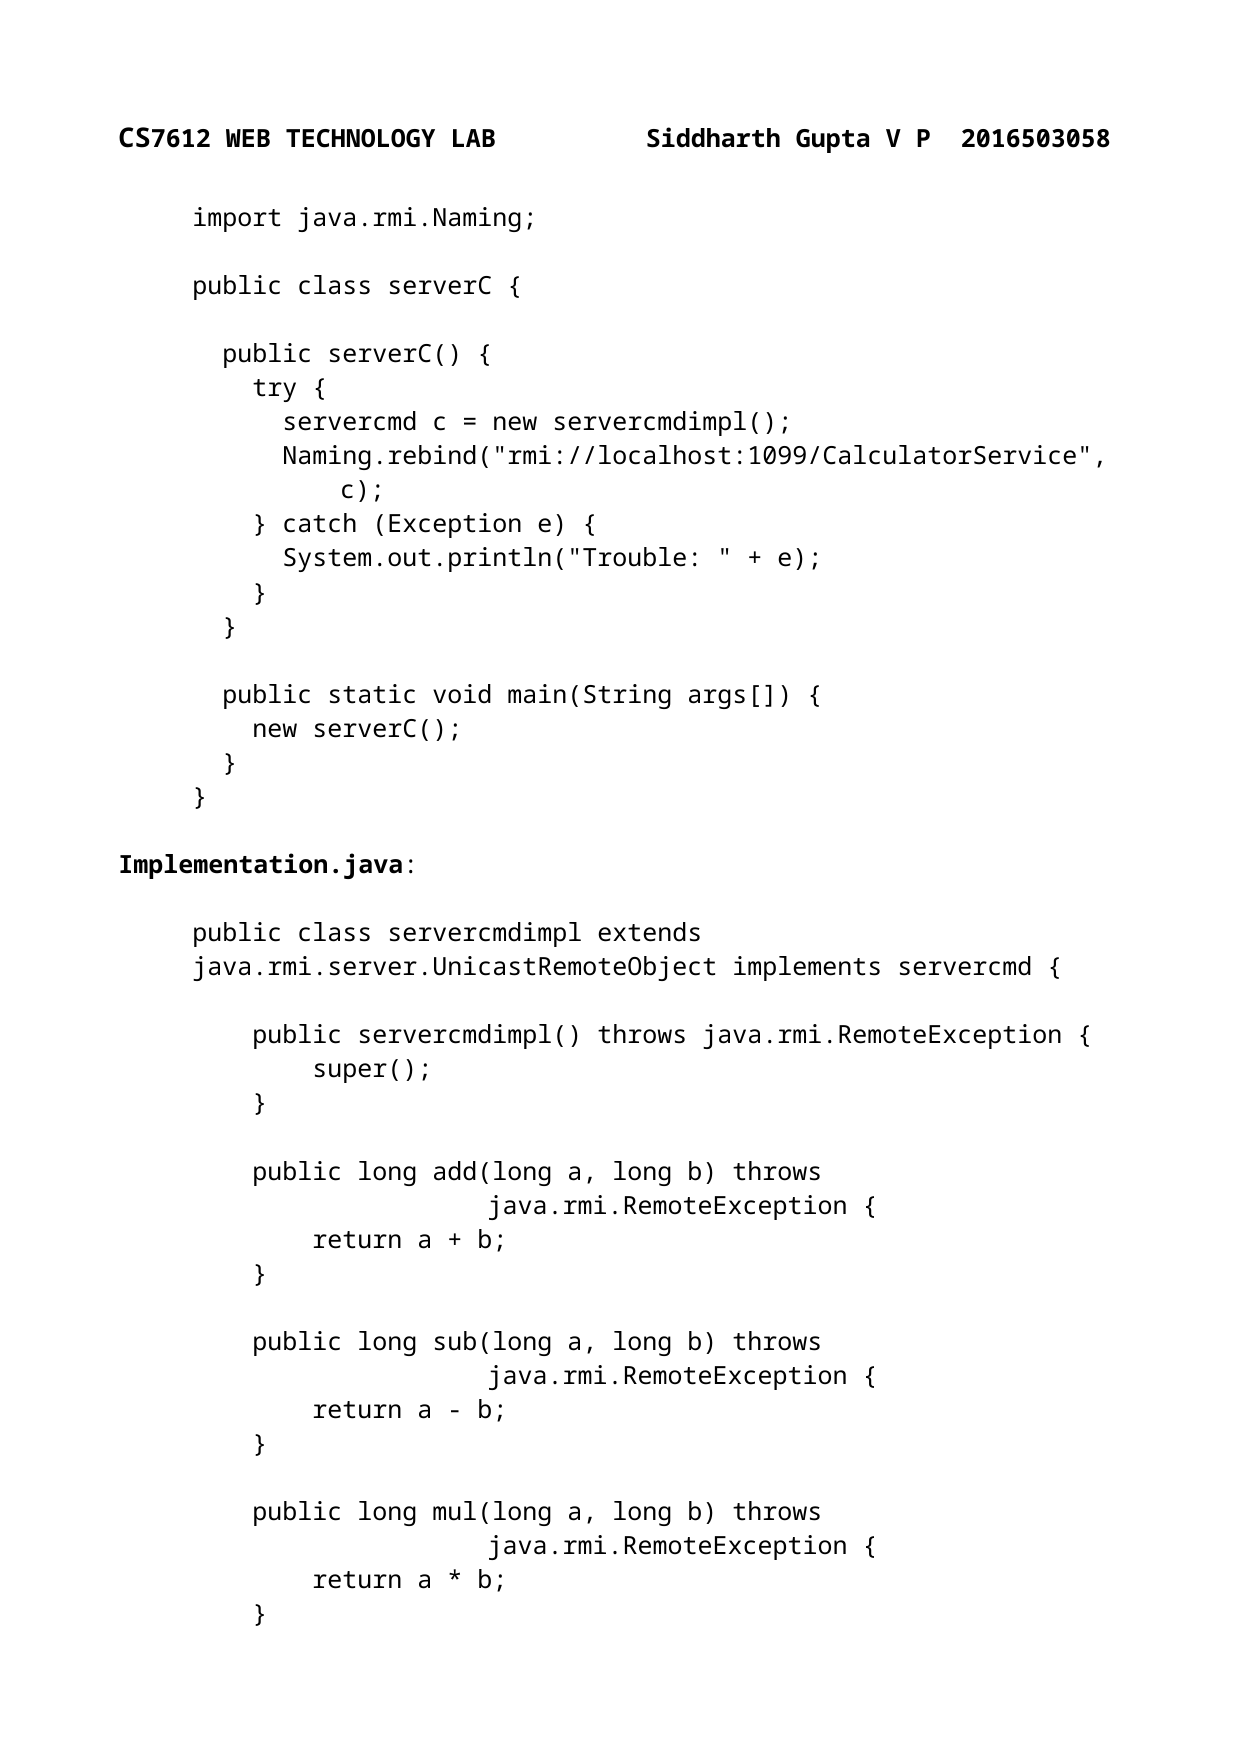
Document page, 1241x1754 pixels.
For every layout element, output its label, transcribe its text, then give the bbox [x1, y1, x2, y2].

text Implementation.java: [118, 847, 1122, 881]
text } [192, 574, 1122, 608]
text new serverC(); [192, 710, 1122, 744]
text return a * b; [192, 1562, 1122, 1596]
text } [192, 1426, 1122, 1460]
text } [192, 744, 1122, 778]
text } catch (Exception e) { [192, 506, 1122, 540]
text return a + b; [192, 1221, 1122, 1255]
text public long mul(long a, long b) throws java.rmi.RemoteException { [192, 1494, 1122, 1562]
text return a - b; [192, 1392, 1122, 1426]
text super(); [192, 1051, 1122, 1085]
text public serverC() { [192, 336, 1122, 370]
text } [192, 1255, 1122, 1289]
text public long sub(long a, long b) throws java.rmi.RemoteException { [192, 1323, 1122, 1392]
text } [192, 778, 1122, 813]
text servercmd c = new servercmdimpl(); [192, 404, 1122, 438]
text } [192, 1085, 1122, 1119]
text } [192, 1596, 1122, 1630]
text import java.rmi.Naming; [192, 199, 1122, 233]
text public class servercmdimpl extends java.rmi.server.UnicastRemoteObject implements servercmd { [192, 915, 1122, 983]
text public servercmdimpl() throws java.rmi.RemoteException { [192, 1017, 1122, 1051]
text try { [192, 370, 1122, 404]
text Naming.rebind("rmi://localhost:1099/CalculatorService", c); [192, 438, 1122, 506]
text public long add(long a, long b) throws java.rmi.RemoteException { [192, 1153, 1122, 1221]
text } [192, 608, 1122, 642]
text public class serverC { [192, 268, 1122, 302]
text System.out.println("Trouble: " + e); [192, 540, 1122, 574]
text public static void main(String args[]) { [192, 676, 1122, 710]
